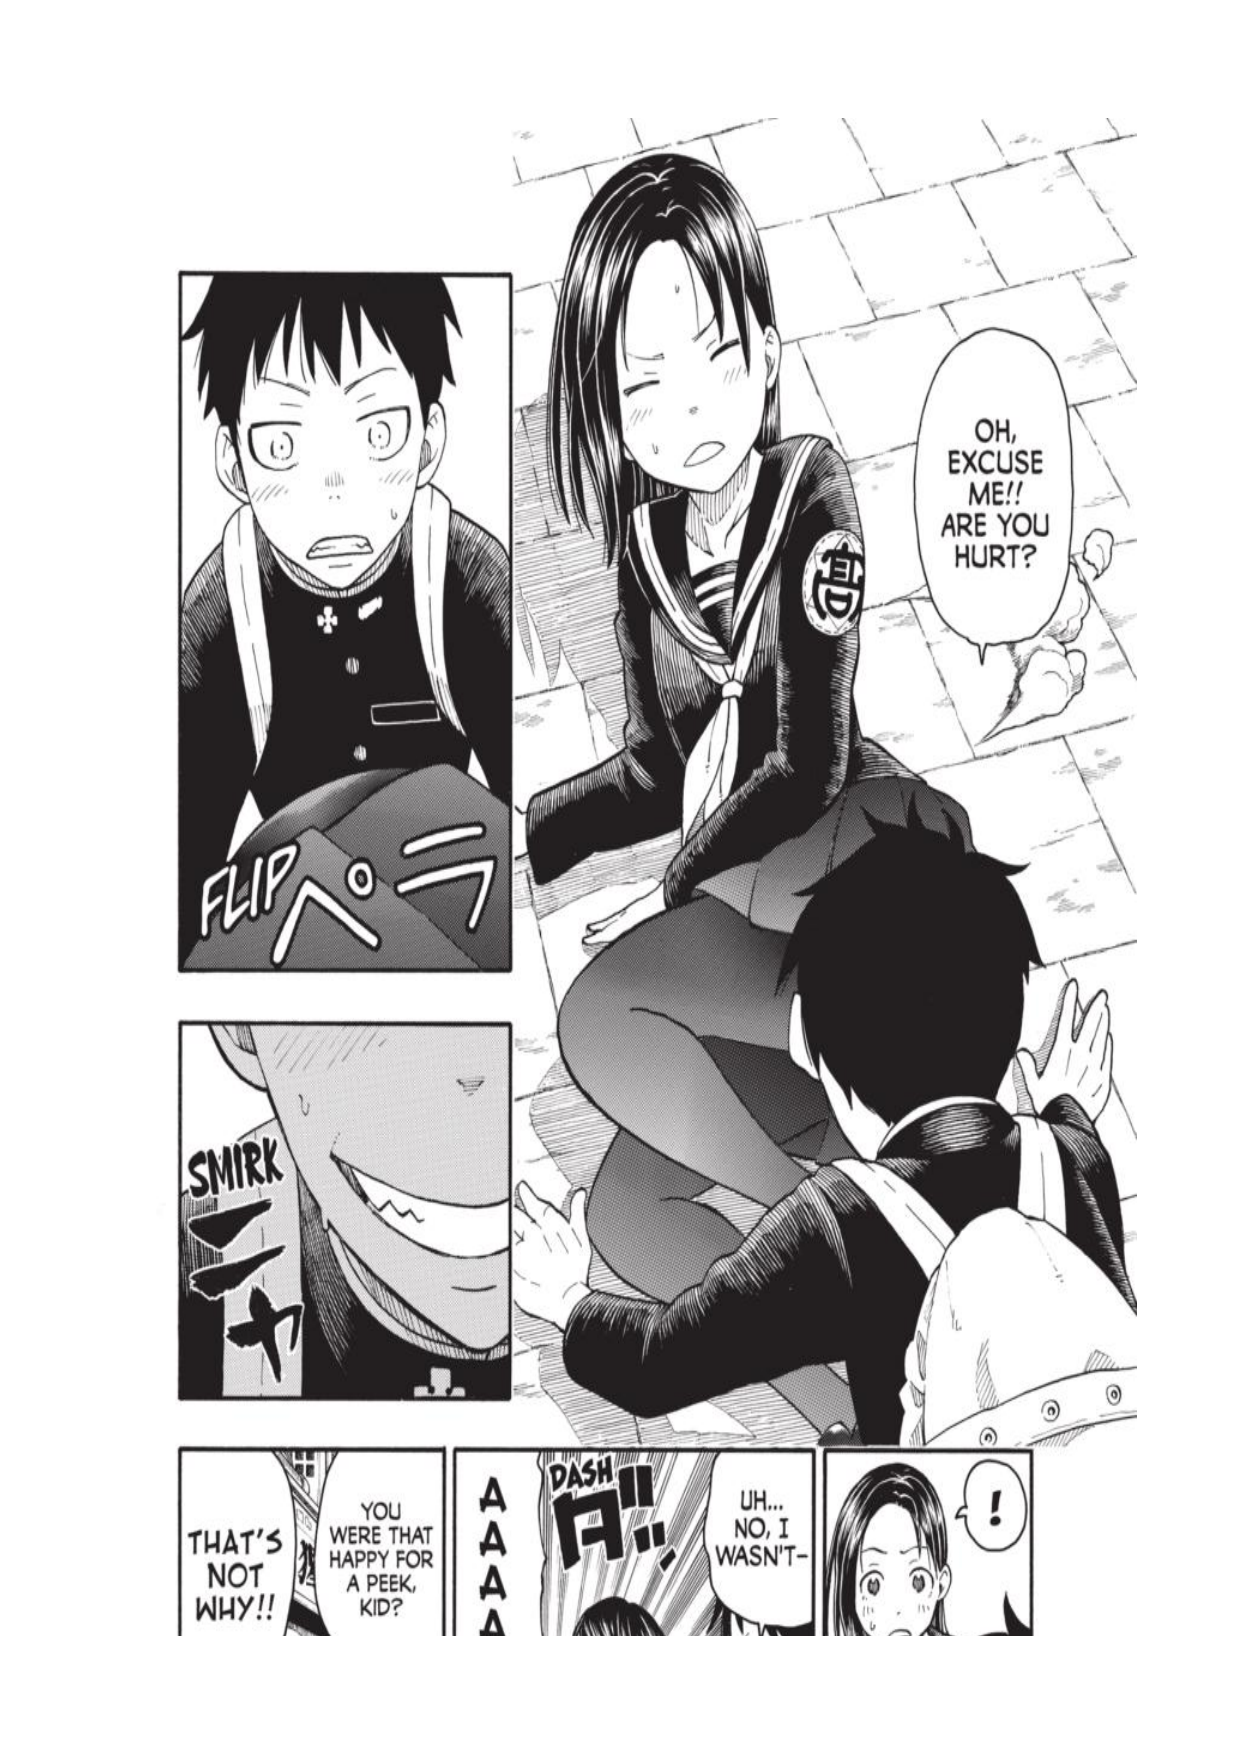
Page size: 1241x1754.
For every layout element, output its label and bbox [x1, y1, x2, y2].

picture [118, 118, 1137, 1636]
